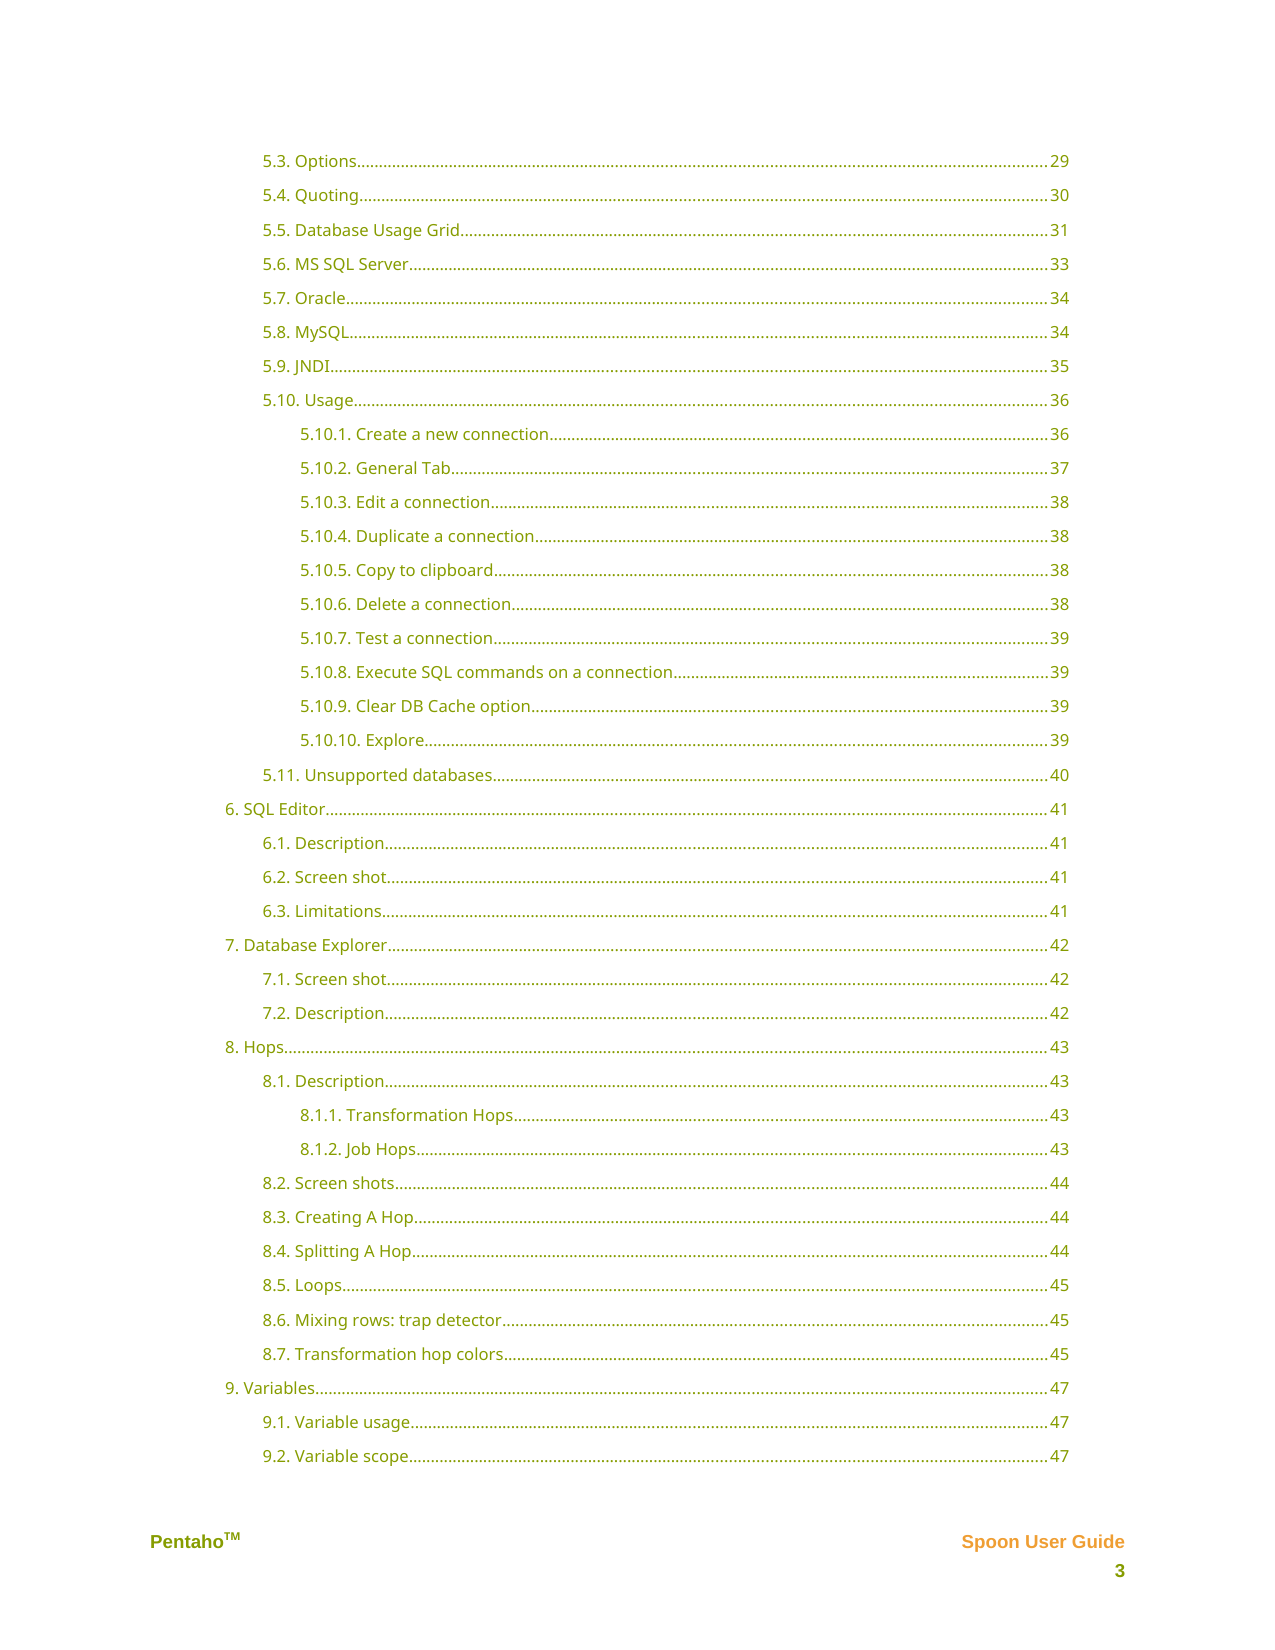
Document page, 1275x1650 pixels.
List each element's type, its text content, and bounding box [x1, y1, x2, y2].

text 5.10.4. Duplicate a connection 38 [300, 525, 1125, 547]
text 5.10.6. Delete a connection 38 [300, 593, 1125, 616]
text 8.2. Screen shots 44 [262, 1172, 1125, 1194]
text 5.10.9. Clear DB Cache option 39 [300, 695, 1125, 718]
text 5.10.7. Test a connection 39 [300, 627, 1125, 649]
text 8.4. Splitting A Hop 44 [262, 1240, 1125, 1263]
text 5.6. MS SQL Server 33 [262, 252, 1125, 275]
text 5.10.1. Create a new connection 36 [300, 422, 1125, 445]
text 5.10.10. Explore 39 [300, 729, 1125, 752]
text 5.3. Options 29 [262, 150, 1125, 173]
text 6.3. Limitations 41 [262, 899, 1125, 922]
text 8.5. Loops 45 [262, 1274, 1125, 1297]
text 5.10.2. General Tab 37 [300, 457, 1125, 479]
text 8.7. Transformation hop colors 45 [262, 1342, 1125, 1365]
text 5.10.8. Execute SQL commands on a connection 39 [300, 661, 1125, 684]
text 9.2. Variable scope 47 [262, 1444, 1125, 1467]
text 9. Variables 47 [225, 1376, 1200, 1399]
text 5.7. Oracle 34 [262, 286, 1125, 309]
text 5.9. JNDI 35 [262, 354, 1125, 377]
text 8.6. Mixing rows: trap detector 45 [262, 1308, 1125, 1331]
text 5.10.5. Copy to clipboard 38 [300, 559, 1125, 581]
text 5.10. Usage 36 [262, 388, 1125, 411]
text 8.1. Description 43 [262, 1070, 1125, 1092]
text 8.1.1. Transformation Hops 43 [300, 1104, 1125, 1126]
text 6. SQL Editor 41 [225, 797, 1200, 820]
text 7. Database Explorer 42 [225, 933, 1200, 956]
text 5.10.3. Edit a connection 38 [300, 491, 1125, 513]
text 8. Hops 43 [225, 1036, 1200, 1058]
text 8.1.2. Job Hops 43 [300, 1138, 1125, 1161]
text 7.1. Screen shot 42 [262, 967, 1125, 990]
text 7.2. Description 42 [262, 1002, 1125, 1024]
text 9.1. Variable usage 47 [262, 1410, 1125, 1433]
text 5.4. Quoting 30 [262, 184, 1125, 207]
text 6.2. Screen shot 41 [262, 865, 1125, 888]
text 8.3. Creating A Hop 44 [262, 1206, 1125, 1229]
text 5.8. MySQL 34 [262, 320, 1125, 343]
text 5.11. Unsupported databases 40 [262, 763, 1125, 786]
text 5.5. Database Usage Grid 31 [262, 218, 1125, 241]
text 6.1. Description 41 [262, 831, 1125, 854]
